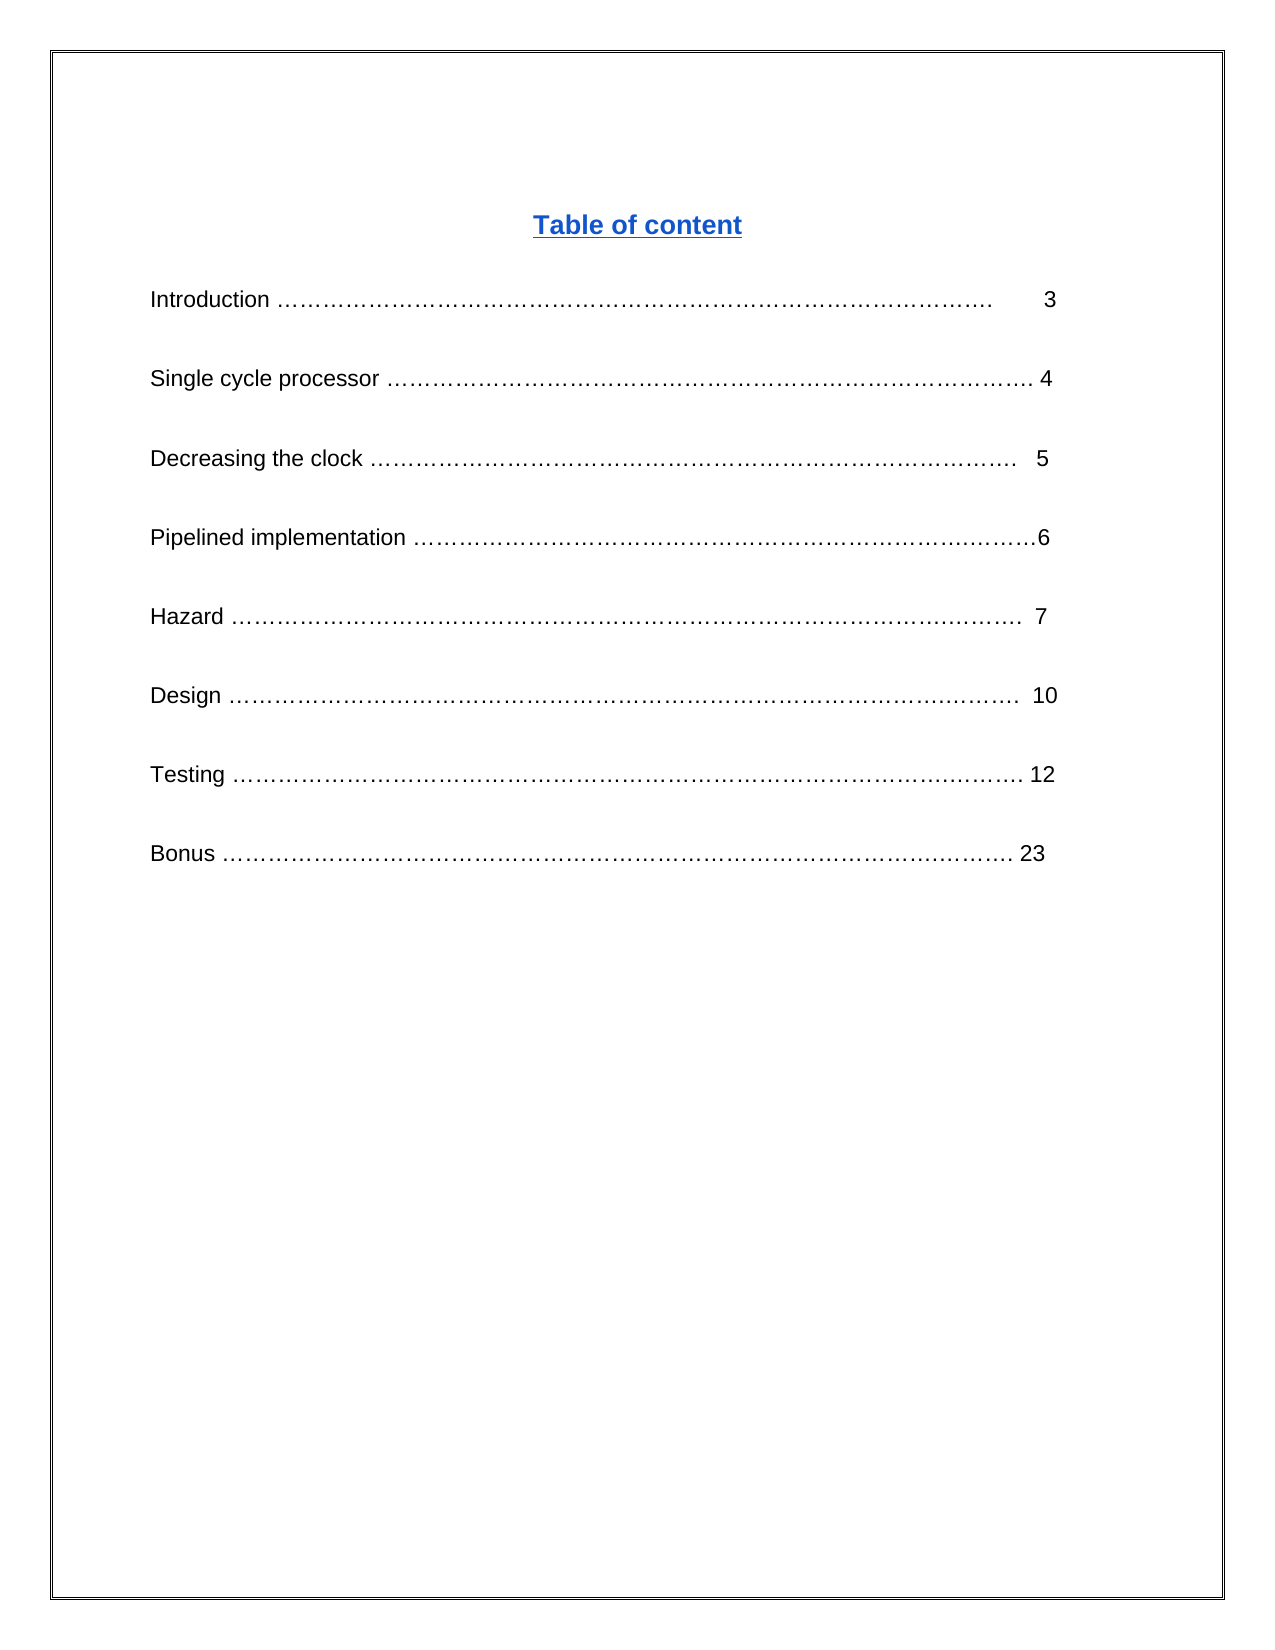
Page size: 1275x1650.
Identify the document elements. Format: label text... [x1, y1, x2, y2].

text Testing ………………………………………………………………………………….………. 12 [150, 761, 1125, 787]
text Single cycle processor …………………………………………………………………………. 4 [150, 365, 1125, 392]
text Bonus ………………………………………………………………………………….………. 23 [150, 840, 1125, 866]
text Introduction …………………………………………………………………………………. 3 [150, 286, 1125, 313]
text Design ………………………………………………………………………………….………. 10 [150, 682, 1125, 708]
text Decreasing the clock …………………………………………………………………………. 5 [150, 444, 1125, 471]
text Pipelined implementation ……………………………………………………………….………6 [150, 523, 1125, 550]
text Hazard ………………………………………………………………………………….………. 7 [150, 603, 1125, 629]
subtitle Table of content [150, 209, 1125, 241]
